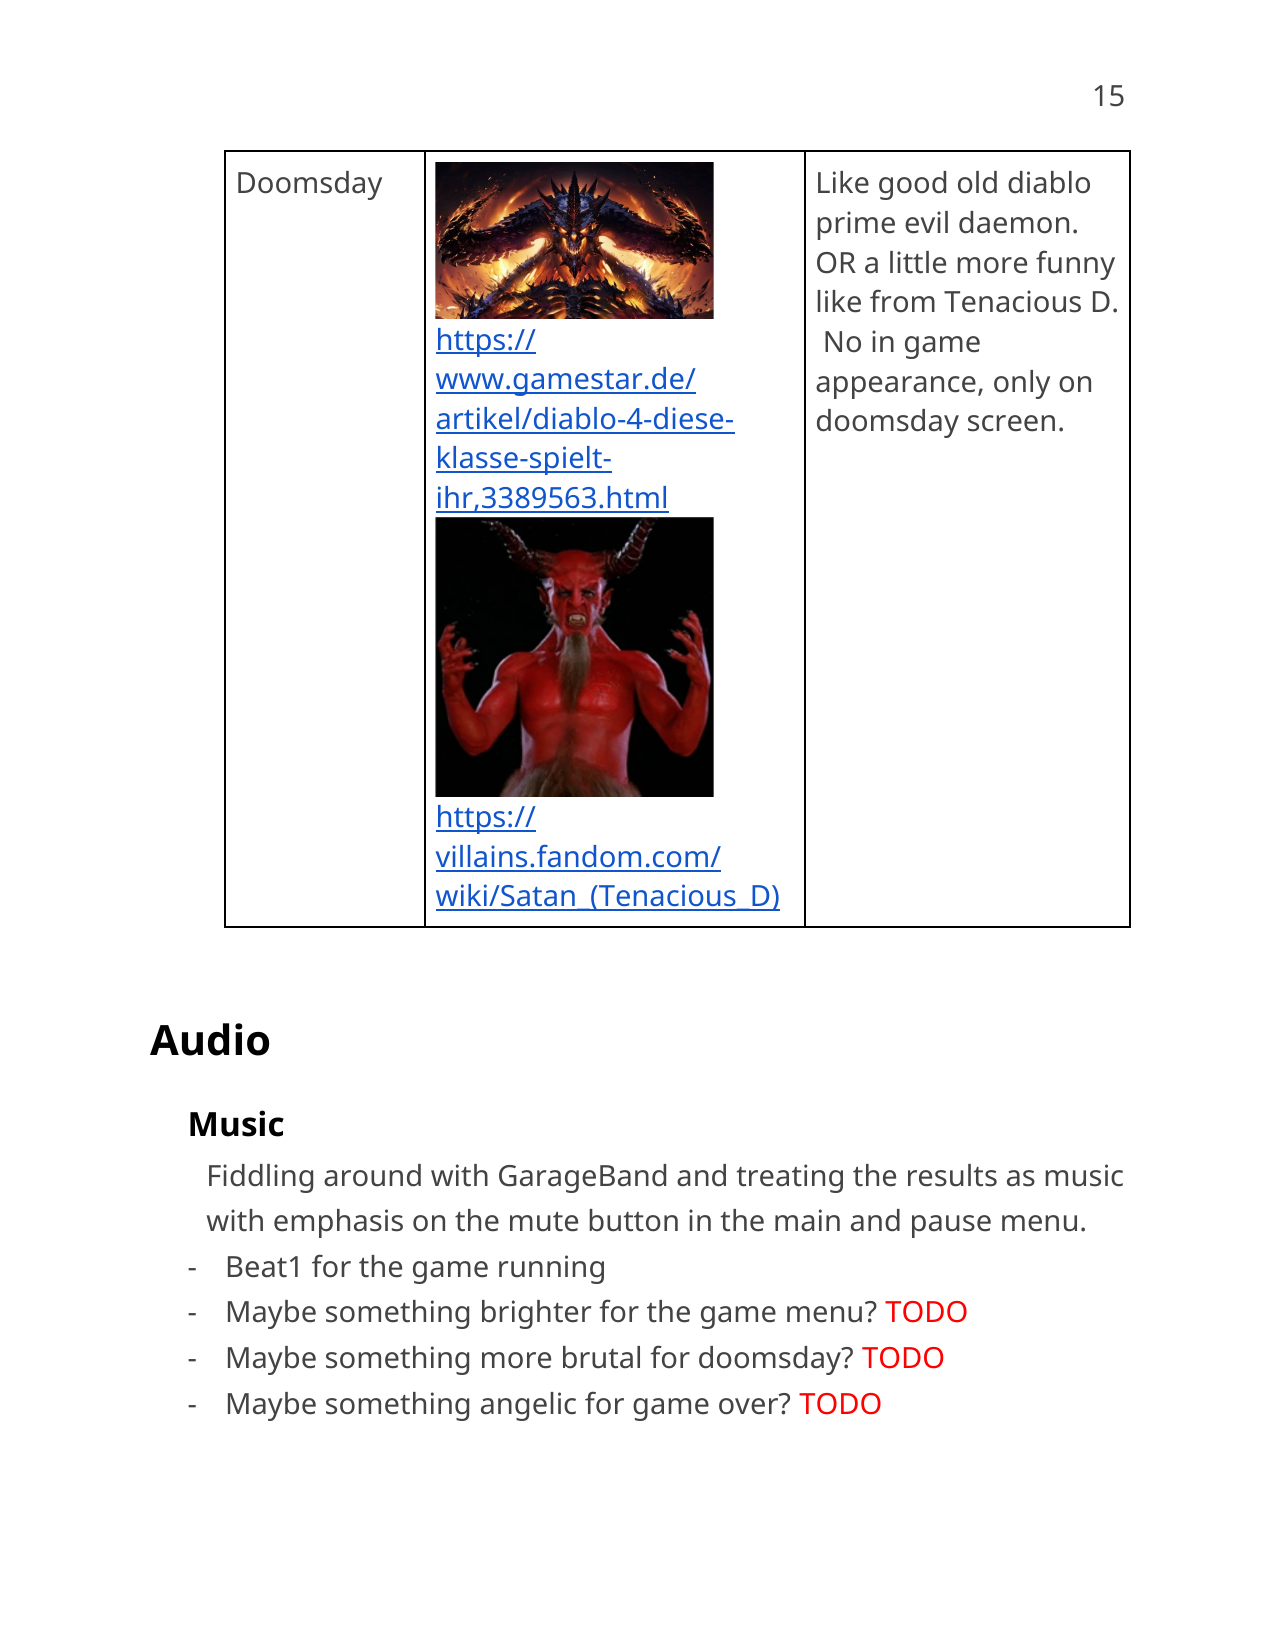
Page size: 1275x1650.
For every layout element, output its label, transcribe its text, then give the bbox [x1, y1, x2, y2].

table_cell Like good old diablo prime evil daemon. OR a little more funny like from Tenacious D. No in game appearance, only on doomsday screen. [806, 152, 1129, 926]
subtitle Audio [150, 1011, 1125, 1068]
list Maybe something angelic for game over? TODO [187, 1383, 1125, 1423]
subtitle Music [187, 1101, 1125, 1147]
text Fiddling around with GarageBand and treating the results as music with emphasis on the mute button in the main and pause menu. [206, 1155, 1125, 1240]
table_cell https://www.gamestar.de/artikel/diablo-4-diese-klasse-spielt-ihr,3389563.html https://villains.fandom.com/wiki/Satan_(Tenacious_D) [426, 152, 804, 926]
list Maybe something more brutal for doomsday? TODO [187, 1337, 1125, 1377]
picture [435, 162, 714, 319]
list Beat1 for the game running [187, 1246, 1125, 1286]
picture [435, 517, 714, 797]
table_cell Doomsday [226, 152, 424, 926]
list Maybe something brighter for the game menu? TODO [187, 1292, 1125, 1331]
